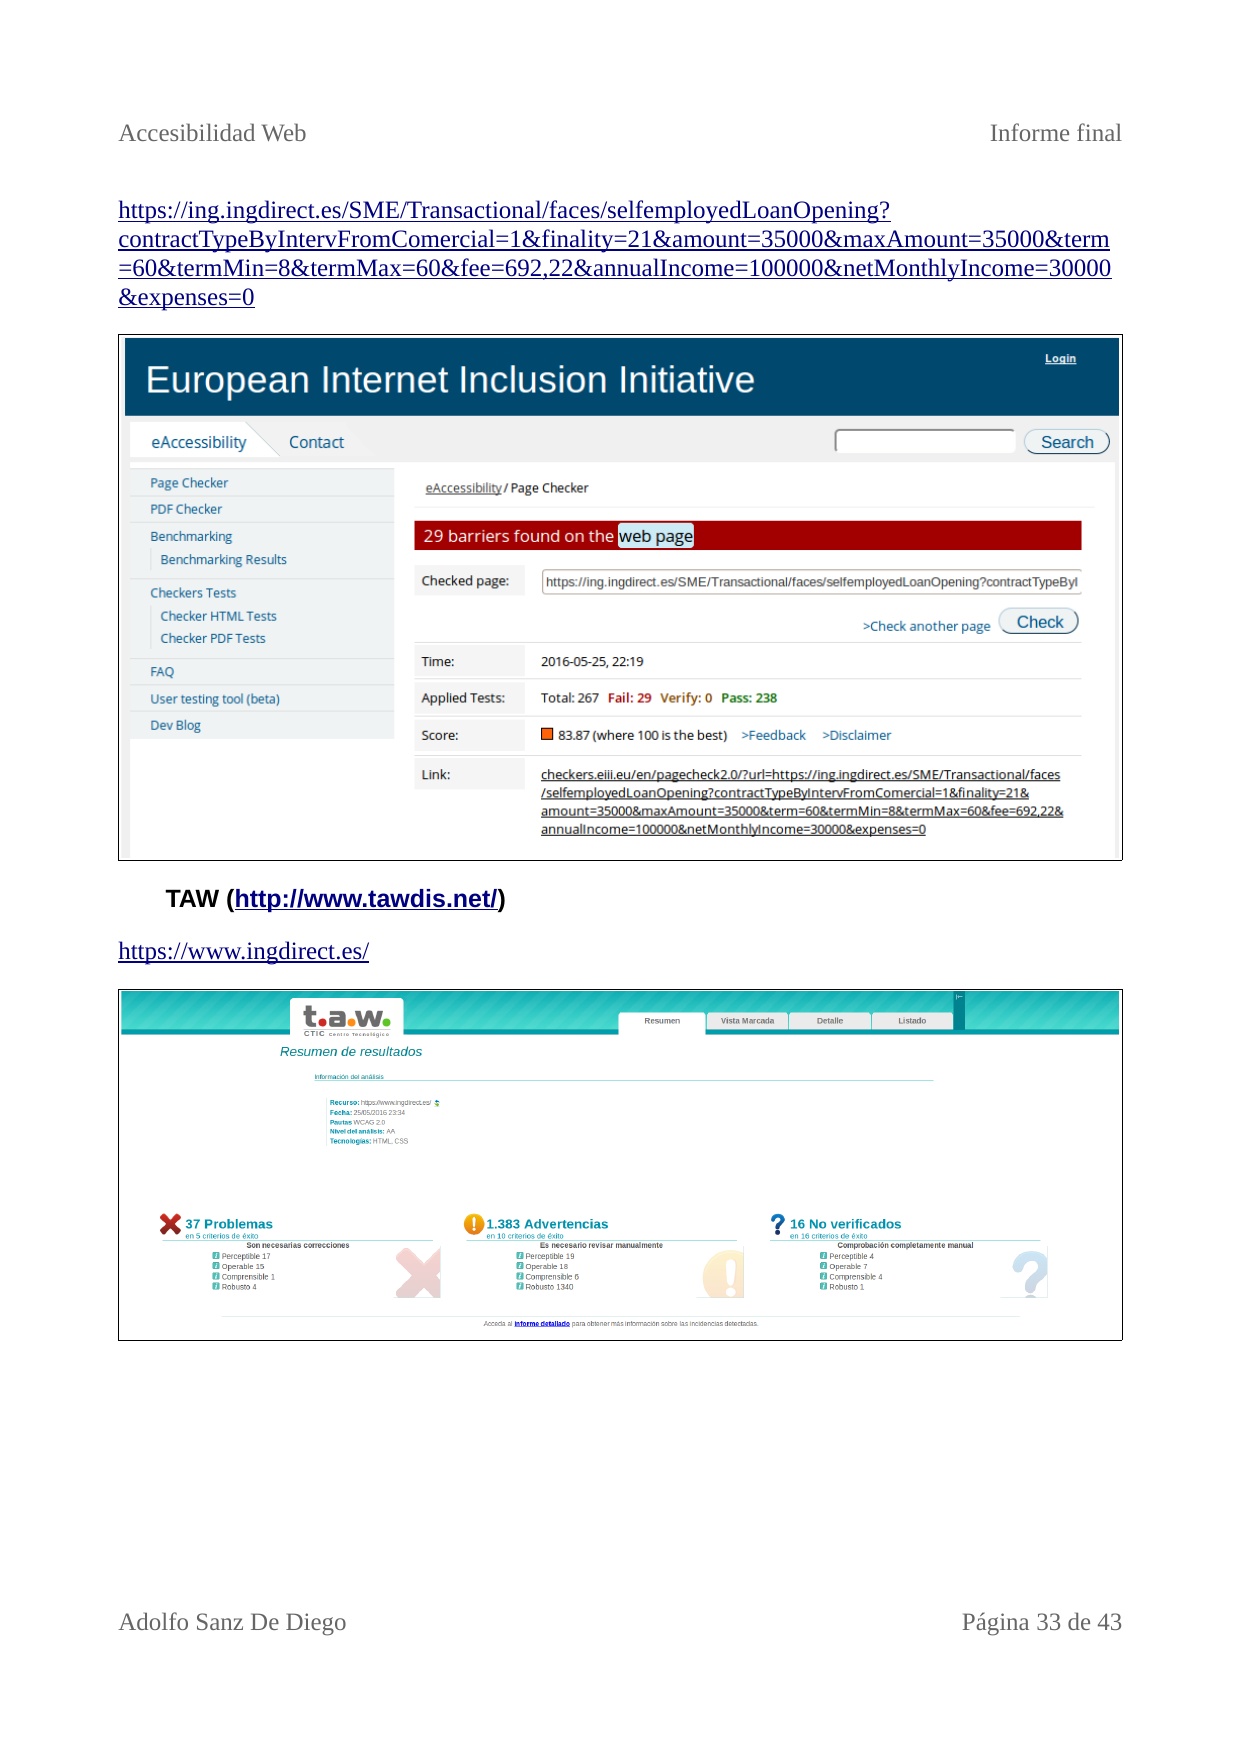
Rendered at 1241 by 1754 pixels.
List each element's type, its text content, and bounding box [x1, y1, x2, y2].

picture [385, 373, 414, 392]
picture [227, 373, 245, 400]
picture [491, 373, 507, 392]
picture [121, 337, 1119, 858]
picture [567, 373, 585, 392]
picture [333, 373, 349, 392]
picture [121, 991, 1119, 1338]
picture [621, 367, 626, 392]
picture [736, 373, 754, 392]
picture [461, 367, 466, 392]
subtitle TAW (http://www.tawdis.net/) [165, 884, 1122, 913]
picture [352, 368, 362, 392]
picture [589, 373, 605, 392]
picture [510, 366, 515, 392]
picture [438, 368, 448, 392]
picture [172, 373, 189, 392]
picture [248, 373, 266, 392]
picture [518, 373, 535, 392]
text https://ing.ingdirect.es/SME/Transactional/faces/selfemployedLoanOpening?contractTypeByIntervFromComercial=1&finality=21&amount=35000&maxAmount=35000&term=60&termMin=8&termMax=60&fee=692,22&annualIncome=100000&netMonthlyIncome=30000&expenses=0 [118, 196, 1122, 311]
text https://www.ingdirect.es/ [118, 936, 1122, 965]
picture [677, 373, 697, 392]
picture [540, 373, 556, 392]
picture [697, 368, 734, 392]
picture [470, 373, 487, 392]
picture [651, 368, 674, 392]
picture [418, 373, 436, 392]
picture [630, 373, 647, 392]
picture [194, 373, 204, 392]
picture [269, 373, 308, 392]
picture [148, 367, 169, 392]
picture [559, 373, 564, 392]
picture [205, 373, 224, 392]
picture [363, 373, 382, 392]
picture [323, 367, 328, 392]
picture [1046, 355, 1076, 364]
